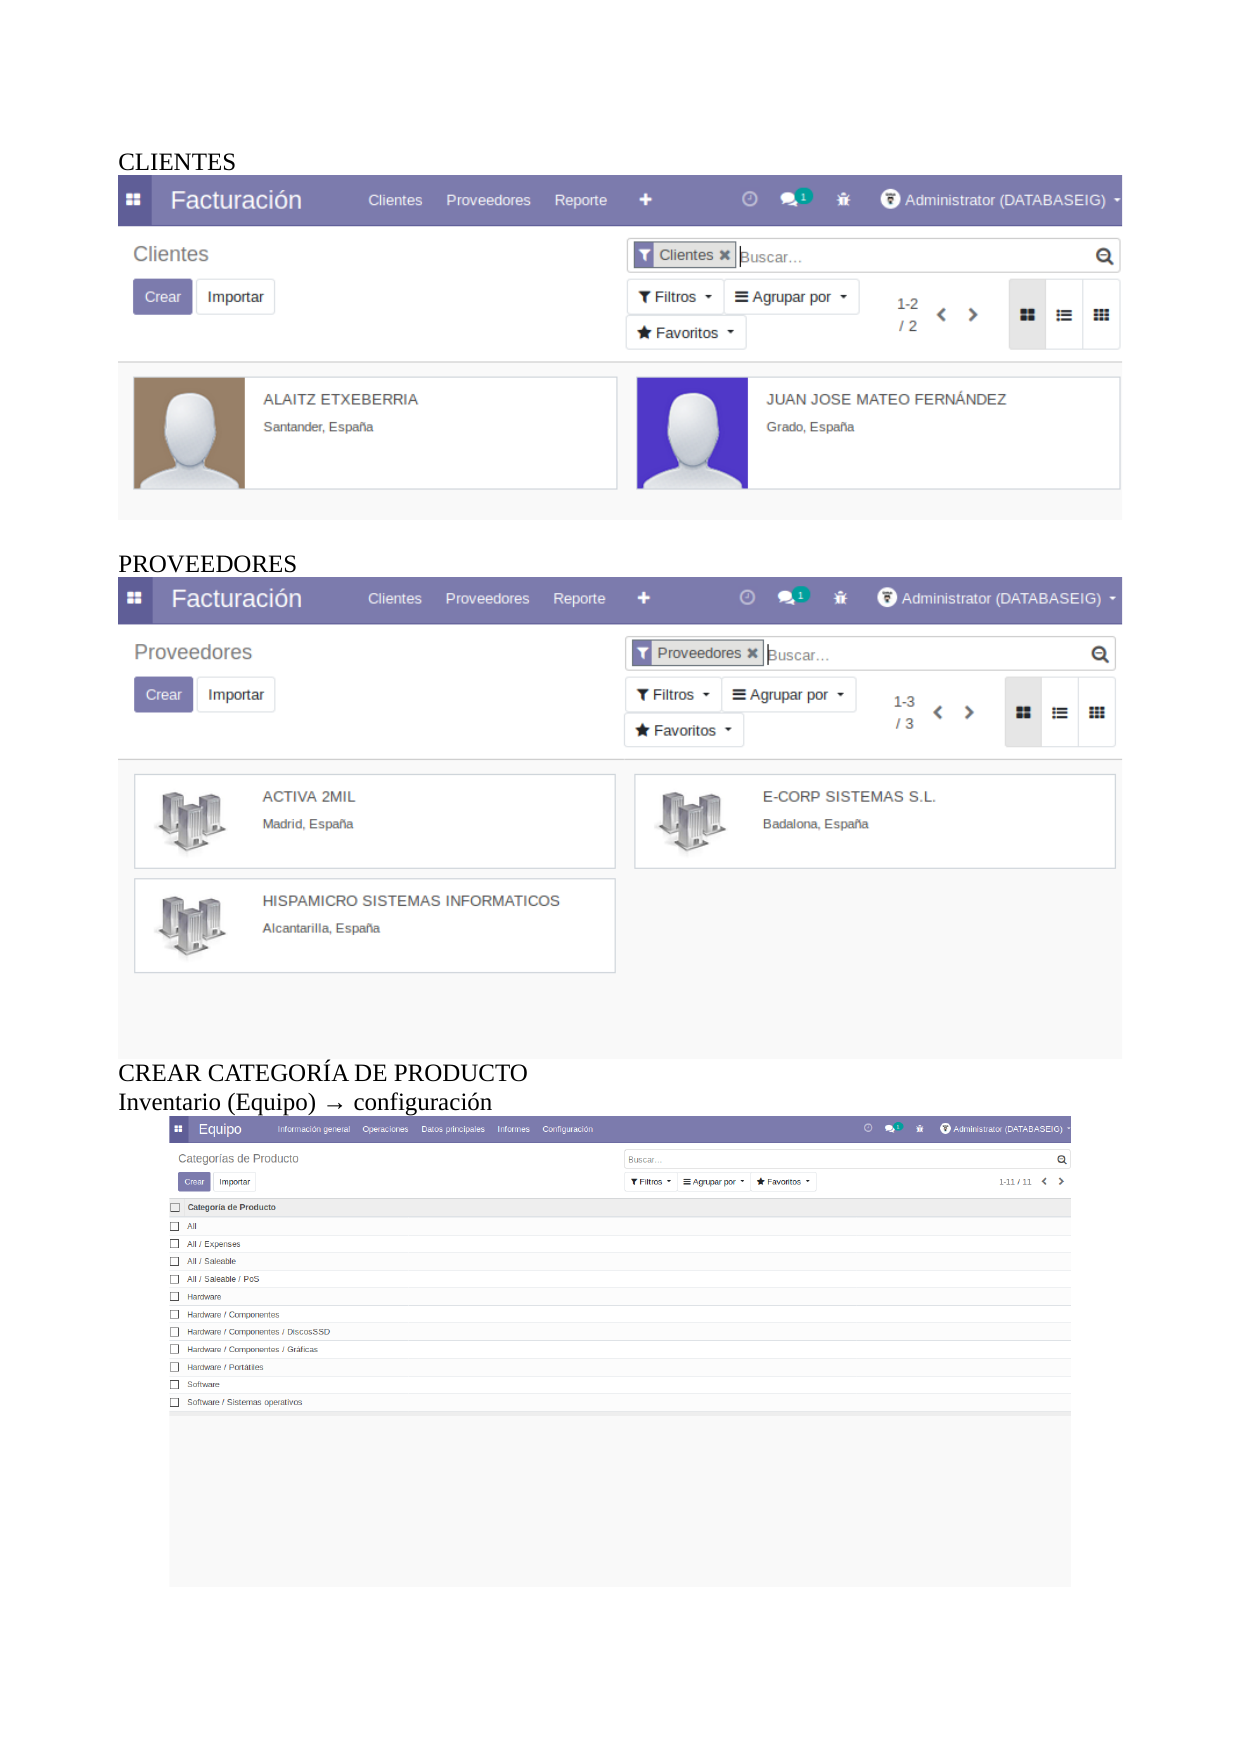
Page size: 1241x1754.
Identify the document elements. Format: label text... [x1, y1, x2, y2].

text CLIENTES [118, 147, 1122, 175]
text Inventario (Equipo) → configuración [118, 1087, 1122, 1116]
text PROVEEDORES [118, 549, 1122, 577]
picture [118, 175, 1123, 520]
text CREAR CATEGORÍA DE PRODUCTO [118, 1059, 1122, 1087]
picture [118, 577, 1123, 1059]
picture [169, 1116, 1071, 1587]
